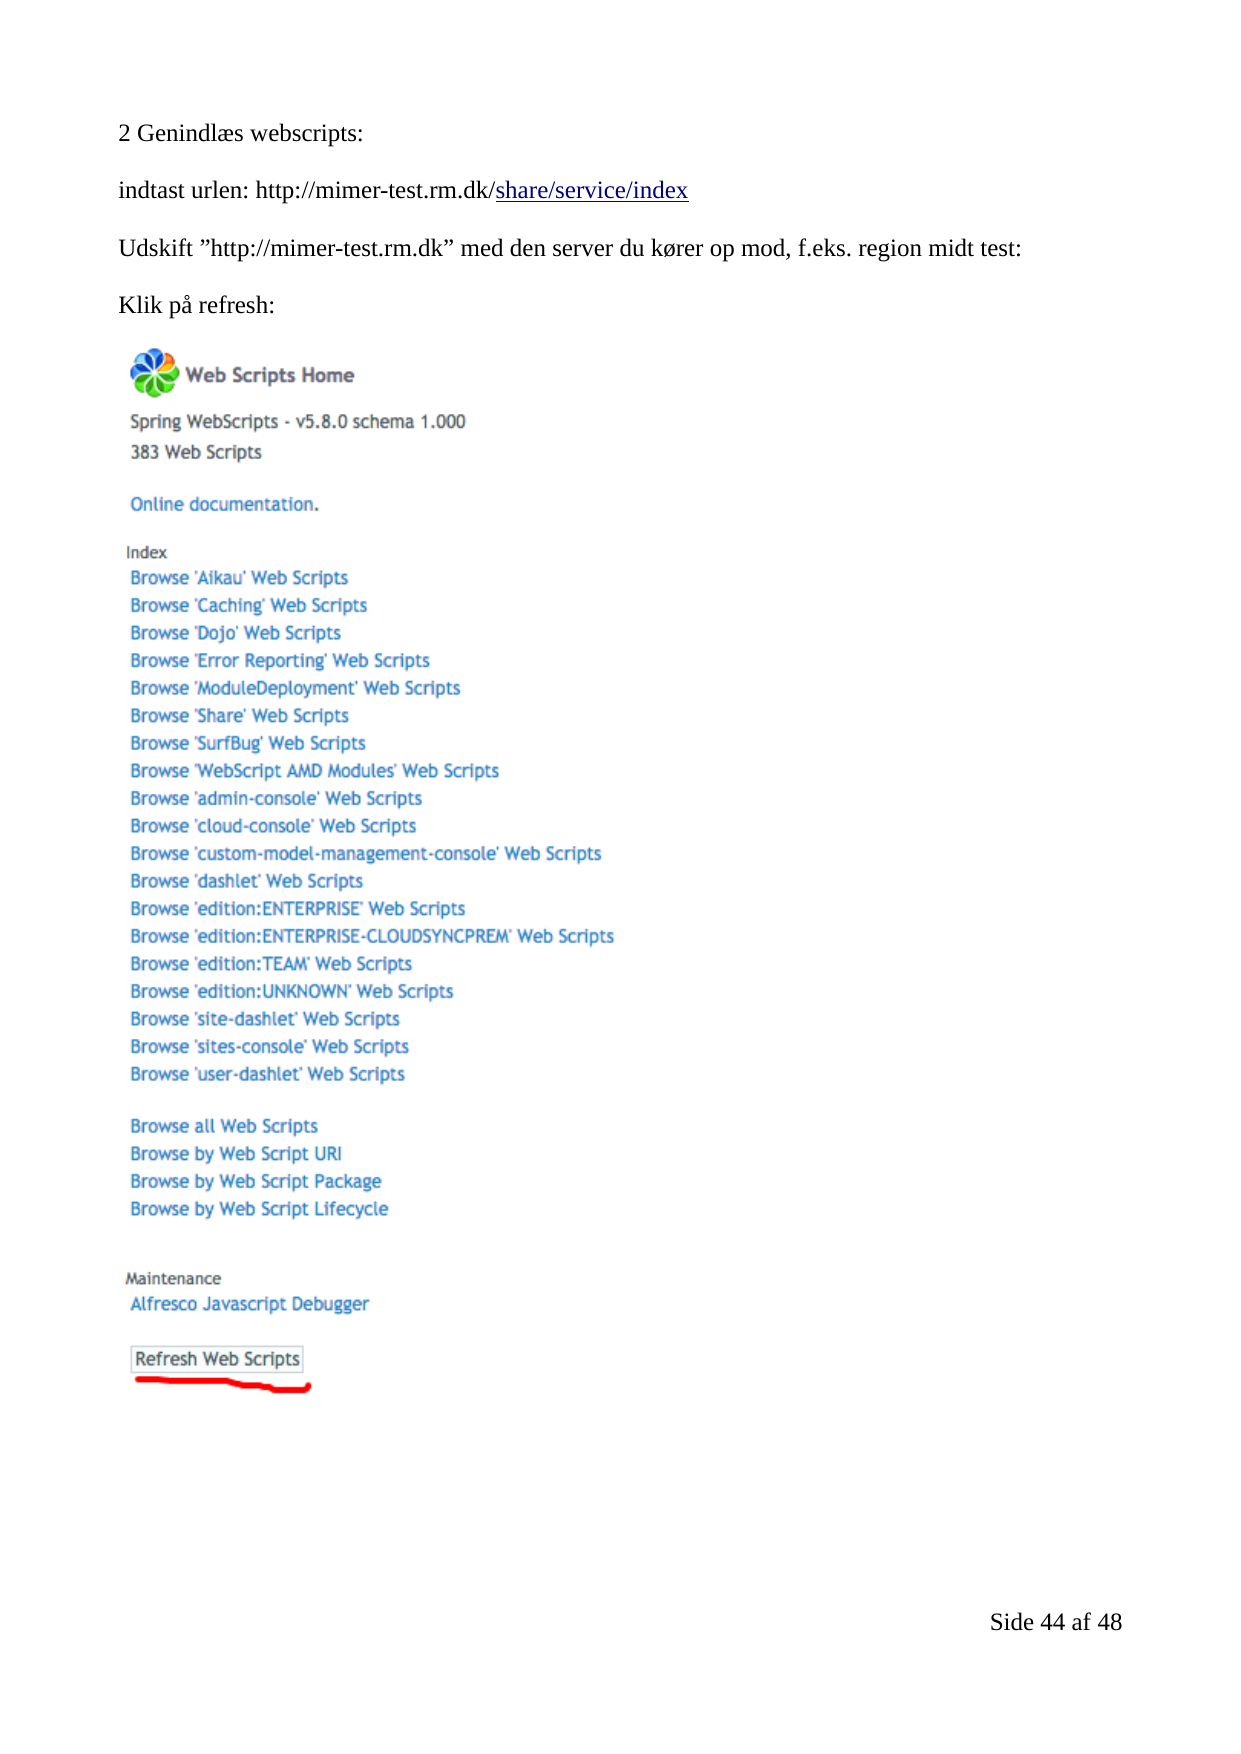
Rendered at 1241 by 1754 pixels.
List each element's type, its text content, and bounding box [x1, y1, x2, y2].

text indtast urlen: http://mimer-test.rm.dk/share/service/index [118, 176, 1122, 204]
text Udskift ”http://mimer-test.rm.dk” med den server du kører op mod, f.eks. region midt test: [118, 233, 1122, 262]
picture [120, 338, 799, 1424]
text Klik på refresh: [118, 291, 1122, 319]
text 2 Genindlæs webscripts: [118, 118, 1122, 147]
